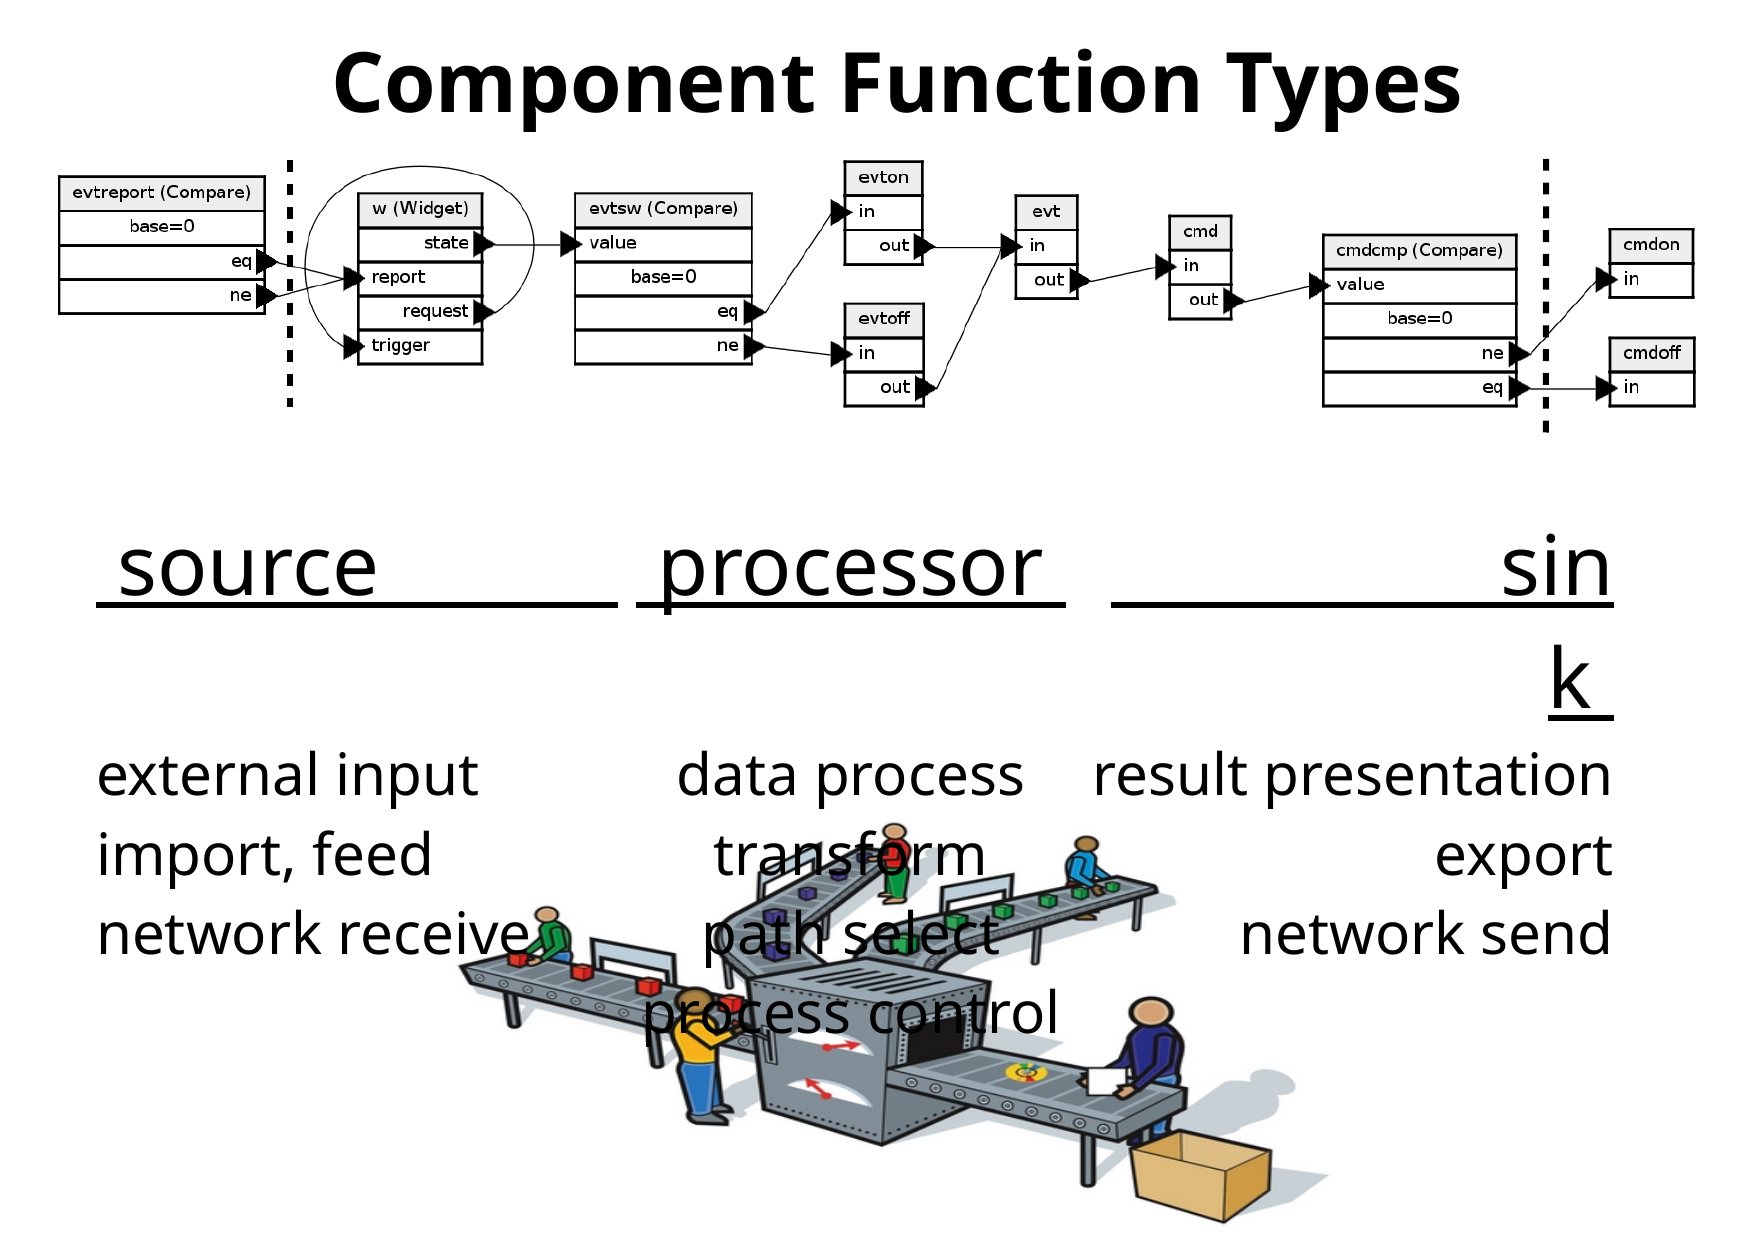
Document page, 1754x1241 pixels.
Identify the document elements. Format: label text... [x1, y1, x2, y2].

picture [435, 926, 446, 935]
table_cell result presentation export network send [1070, 733, 1613, 1051]
picture [435, 807, 1353, 1241]
table_header processor [631, 506, 1070, 733]
table_cell external input import, feed network receive [96, 733, 631, 1051]
text Component Function Types [96, 23, 1699, 137]
table_header source [96, 506, 631, 733]
table_header sink [1070, 506, 1613, 733]
table_cell data process transform path select process control [631, 733, 1070, 807]
picture [43, 159, 1707, 426]
